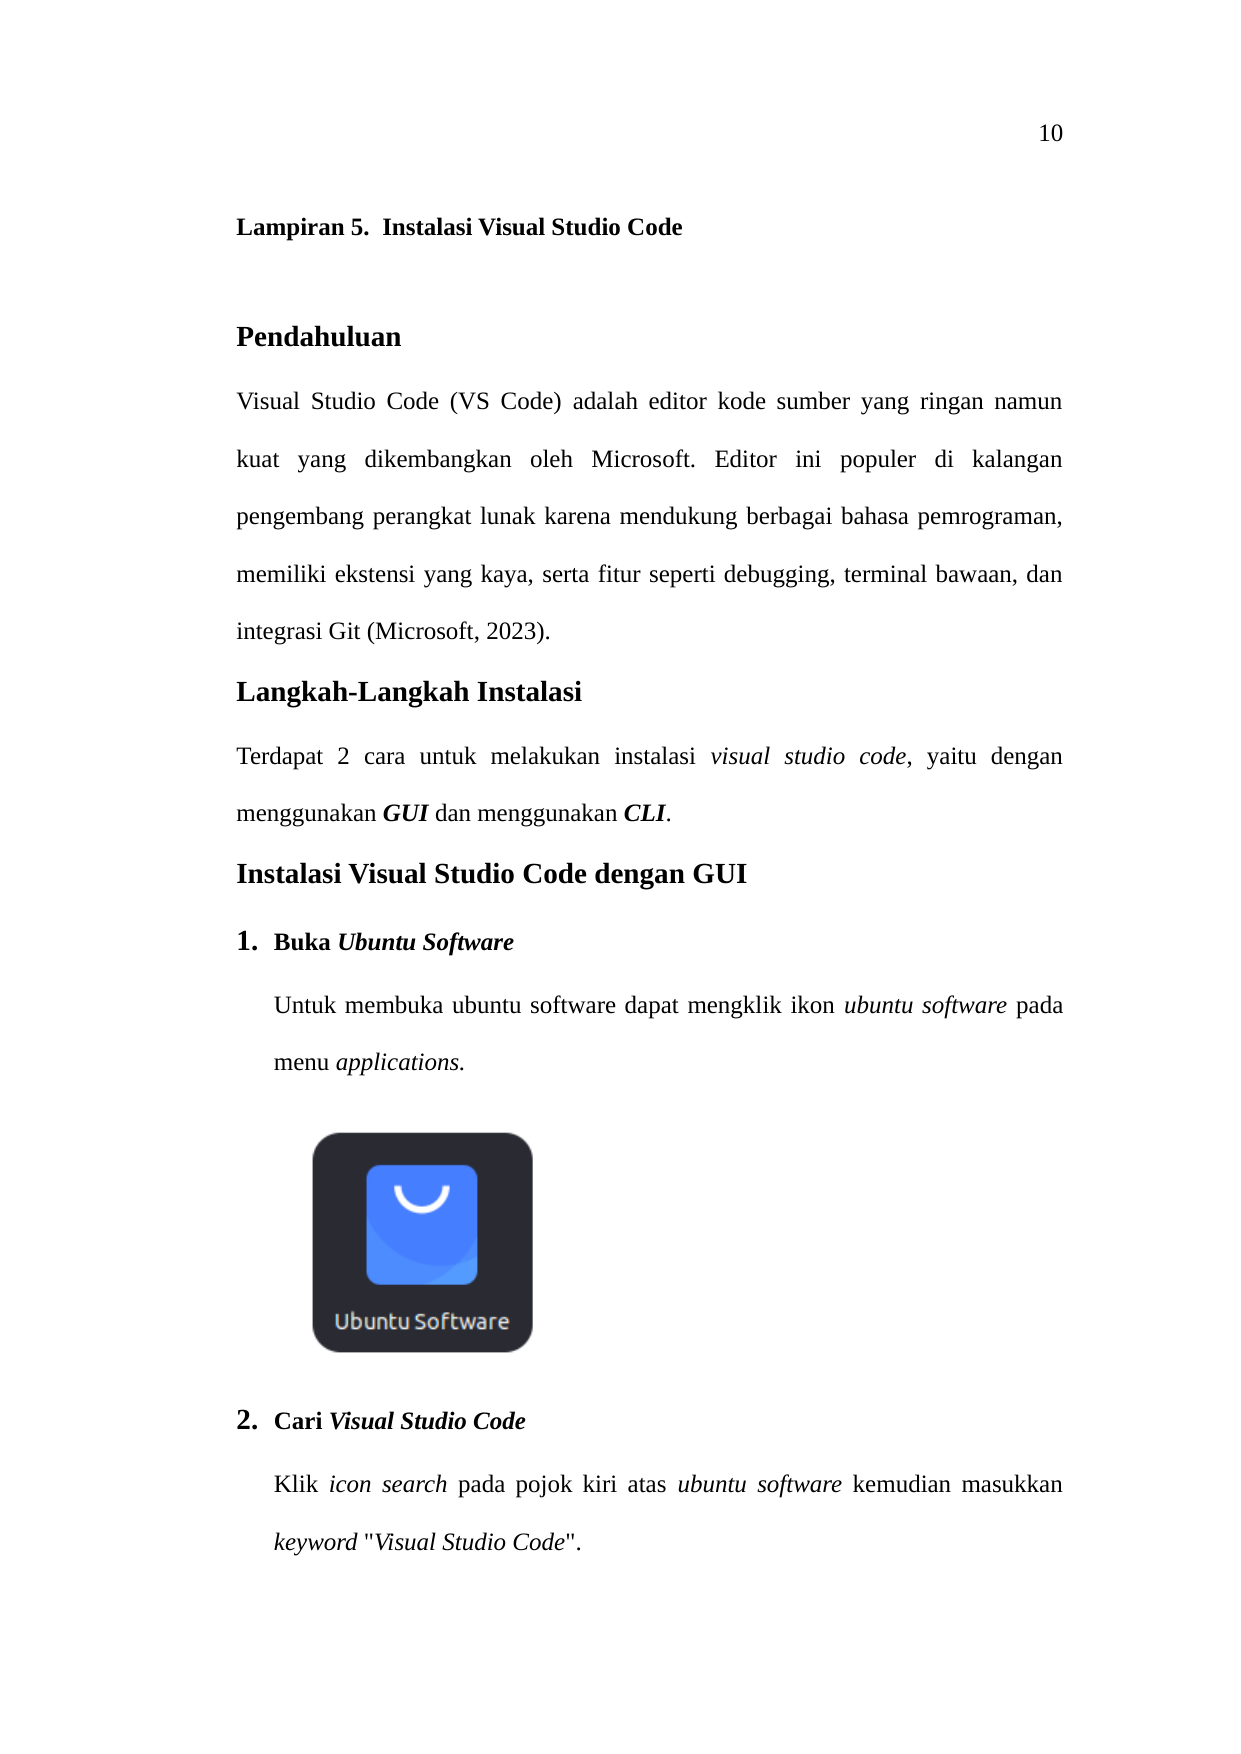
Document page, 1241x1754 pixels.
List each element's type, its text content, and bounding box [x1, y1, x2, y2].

subtitle Instalasi Visual Studio Code [236, 212, 1063, 241]
list Klik icon search pada pojok kiri atas ubuntu software kemudian masukkan keyword "Visual Studio Code". [236, 1469, 1063, 1556]
list Untuk membuka ubuntu software dapat mengklik ikon ubuntu software pada menu applications. [236, 990, 1063, 1076]
text Langkah-Langkah Instalasi [236, 674, 1063, 707]
picture [276, 1107, 573, 1371]
text Instalasi Visual Studio Code dengan GUI [236, 856, 1063, 889]
list Cari Visual Studio Code [236, 1402, 1063, 1436]
text Terdapat 2 cara untuk melakukan instalasi visual studio code, yaitu dengan menggunakan GUI dan menggunakan CLI. [236, 741, 1063, 827]
text Pendahuluan [236, 319, 1063, 353]
list Buka Ubuntu Software [236, 923, 1063, 956]
text Visual Studio Code (VS Code) adalah editor kode sumber yang ringan namun kuat yang dikembangkan oleh Microsoft. Editor ini populer di kalangan pengembang perangkat lunak karena mendukung berbagai bahasa pemrograman, memiliki ekstensi yang kaya, serta fitur seperti debugging, terminal bawaan, dan integrasi Git (Microsoft, 2023). [236, 386, 1063, 645]
